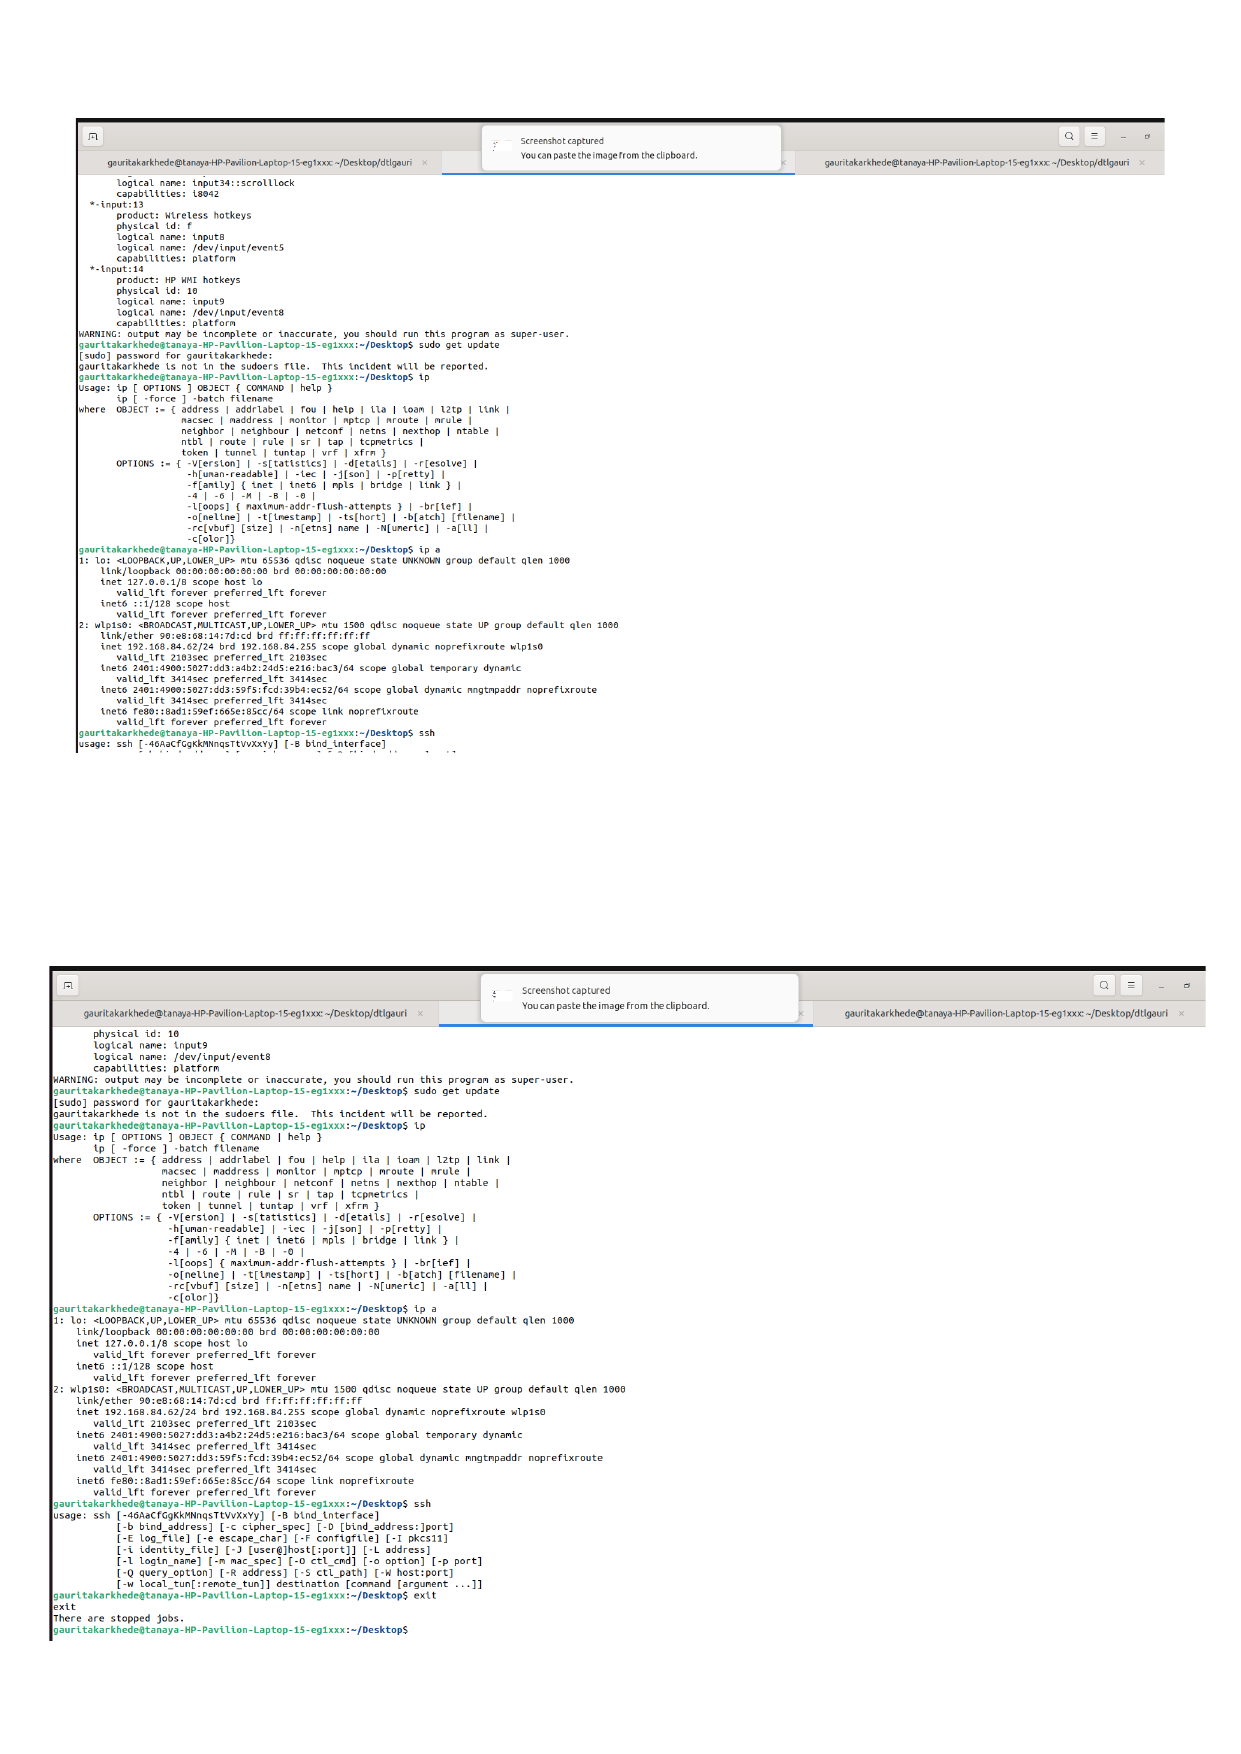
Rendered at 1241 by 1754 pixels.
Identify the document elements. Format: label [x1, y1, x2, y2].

picture [49, 966, 1206, 1641]
picture [75, 118, 1165, 753]
